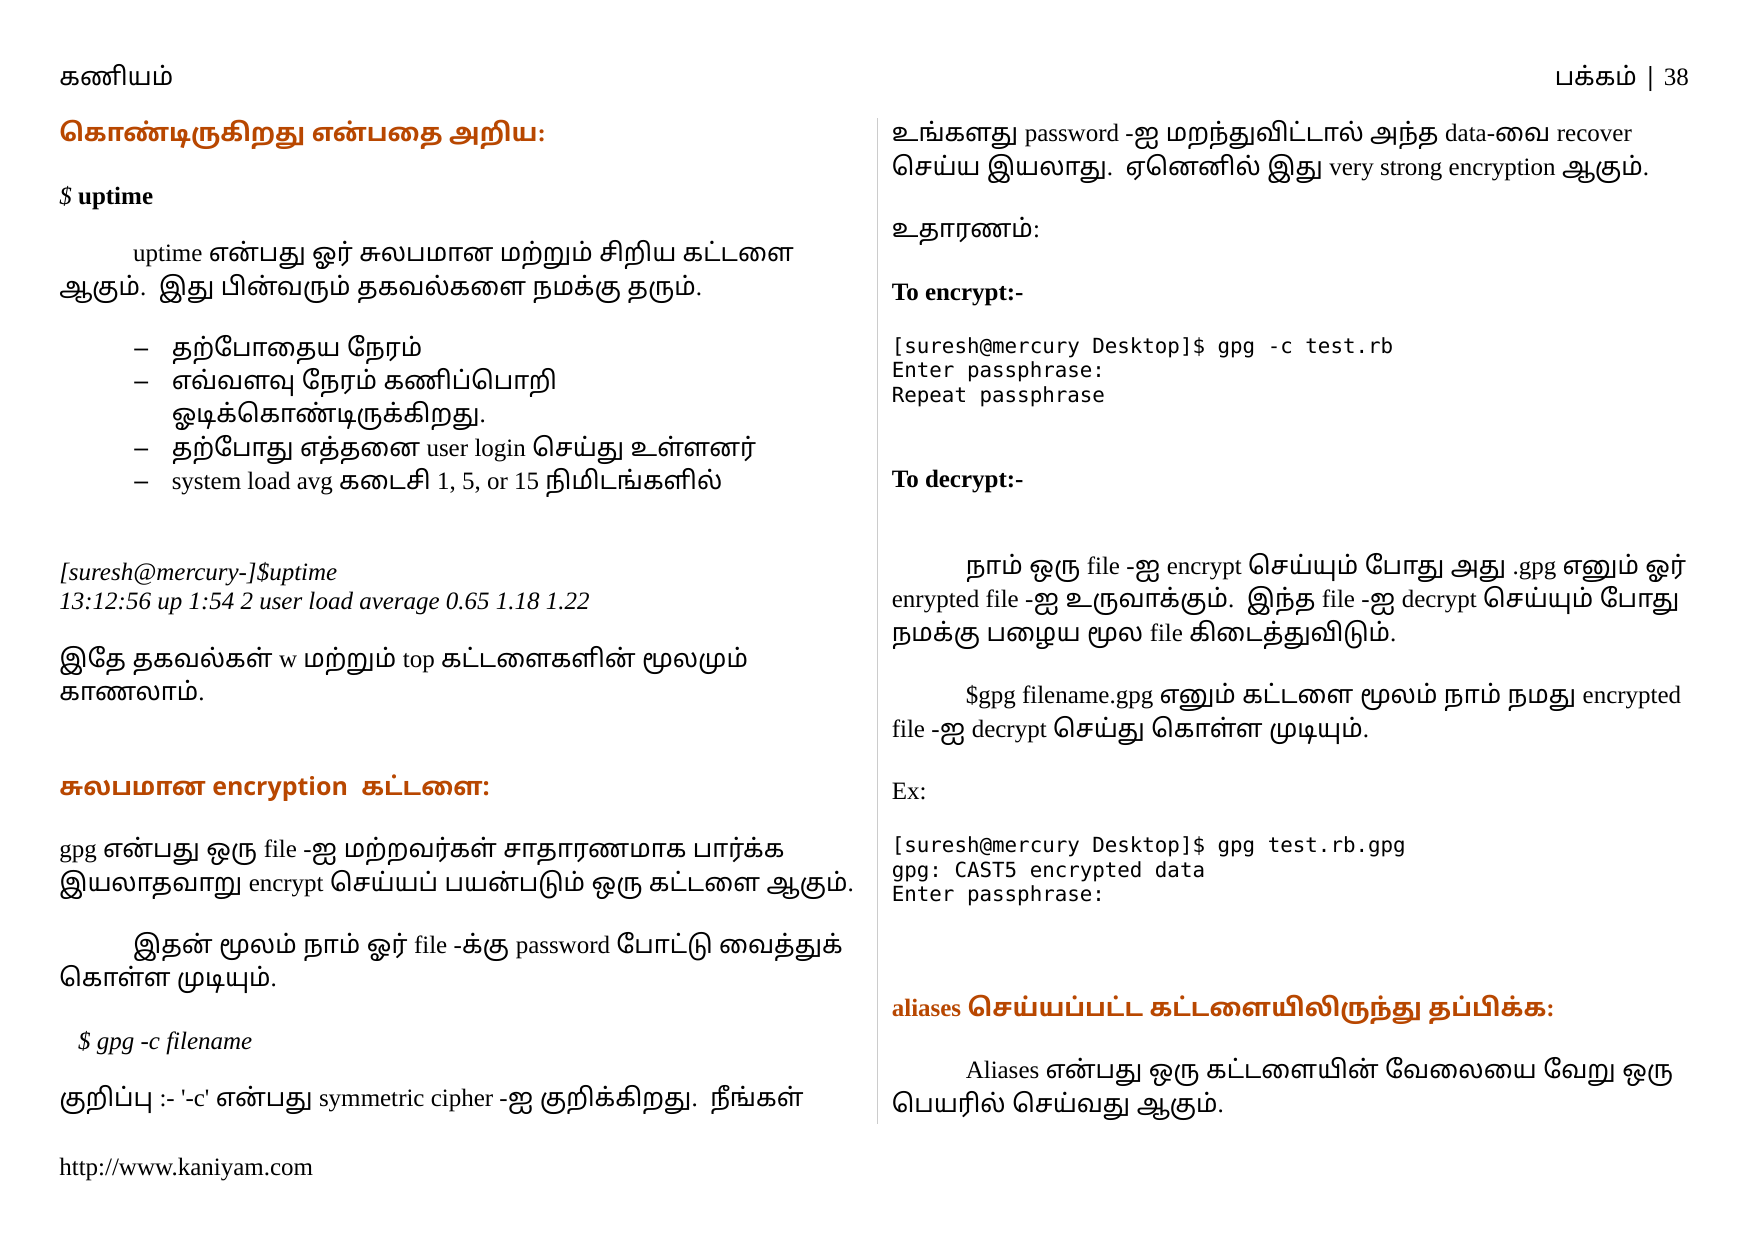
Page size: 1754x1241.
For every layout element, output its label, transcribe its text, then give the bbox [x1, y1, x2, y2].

text 13:12:56 up 1:54 2 user load average 0.65 1.18 1.22 [59, 586, 862, 615]
text To encrypt:- [892, 277, 1695, 305]
text Repeat passphrase [892, 383, 1695, 407]
text இதே தகவல்கள் w மற்றும் top கட்டளைகளின் மூலமும் காணலாம். [59, 644, 862, 711]
list தற்போதைய நேரம் [134, 334, 862, 367]
text சுலபமான encryption கட்டளை: [59, 768, 862, 805]
text உங்களது password -ஐ மறந்துவிட்டால் அந்த data-வை recover செய்ய இயலாது. ஏனெனில் இது very strong encryption ஆகும். [892, 118, 1695, 186]
text aliases செய்யப்பட்ட கட்டளையிலிருந்து தப்பிக்க: [892, 993, 1695, 1027]
list எவ்வளவு நேரம் கணிப்பொறி ஓடிக்கொண்டிருக்கிறது. [134, 367, 862, 433]
text Ex: [892, 776, 1695, 805]
text gpg: CAST5 encrypted data [892, 858, 1695, 882]
text uptime என்பது ஓர் சுலபமான மற்றும் சிறிய கட்டளை ஆகும். இது பின்வரும் தகவல்களை நமக்கு தரும். [59, 238, 862, 305]
text [suresh@mercury-]$uptime [59, 557, 862, 586]
list தற்போது எத்தனை user login செய்து உள்ளனர் [134, 433, 862, 466]
text கொண்டிருகிறது என்பதை அறிய: [59, 118, 862, 152]
text உதாரணம்: [892, 214, 1695, 248]
text இதன் மூலம் நாம் ஓர் file -க்கு password போட்டு வைத்துக் கொள்ள முடியும். [59, 930, 862, 997]
text Enter passphrase: [892, 882, 1695, 906]
text Enter passphrase: [892, 358, 1695, 383]
list system load avg கடைசி 1, 5, or 15 நிமிடங்களில் [134, 466, 862, 529]
text $ uptime [59, 181, 862, 209]
text குறிப்பு :- '-c' என்பது symmetric cipher -ஐ குறிக்கிறது. நீங்கள் [59, 1083, 862, 1117]
text $gpg filename.gpg எனும் கட்டளை மூலம் நாம் நமது encrypted file -ஐ decrypt செய்து கொள்ள முடியும். [892, 680, 1695, 747]
text நாம் ஒரு file -ஐ encrypt செய்யும் போது அது .gpg எனும் ஓர் enrypted file -ஐ உருவாக்கும். இந்த file -ஐ decrypt செய்யும் போது நமக்கு பழைய மூல file கிடைத்துவிடும். [892, 551, 1695, 651]
text gpg என்பது ஒரு file -ஐ மற்றவர்கள் சாதாரணமாக பார்க்க இயலாதவாறு encrypt செய்யப் பயன்படும் ஒரு கட்டளை ஆகும். [59, 834, 862, 901]
text [suresh@mercury Desktop]$ gpg test.rb.gpg [892, 833, 1695, 858]
text $ gpg -c filename [59, 1026, 862, 1054]
text To decrypt:- [892, 464, 1695, 493]
text Aliases என்பது ஒரு கட்டளையின் வேலையை வேறு ஒரு பெயரில் செய்வது ஆகும். [892, 1056, 1695, 1123]
text [suresh@mercury Desktop]$ gpg -c test.rb [892, 334, 1695, 358]
